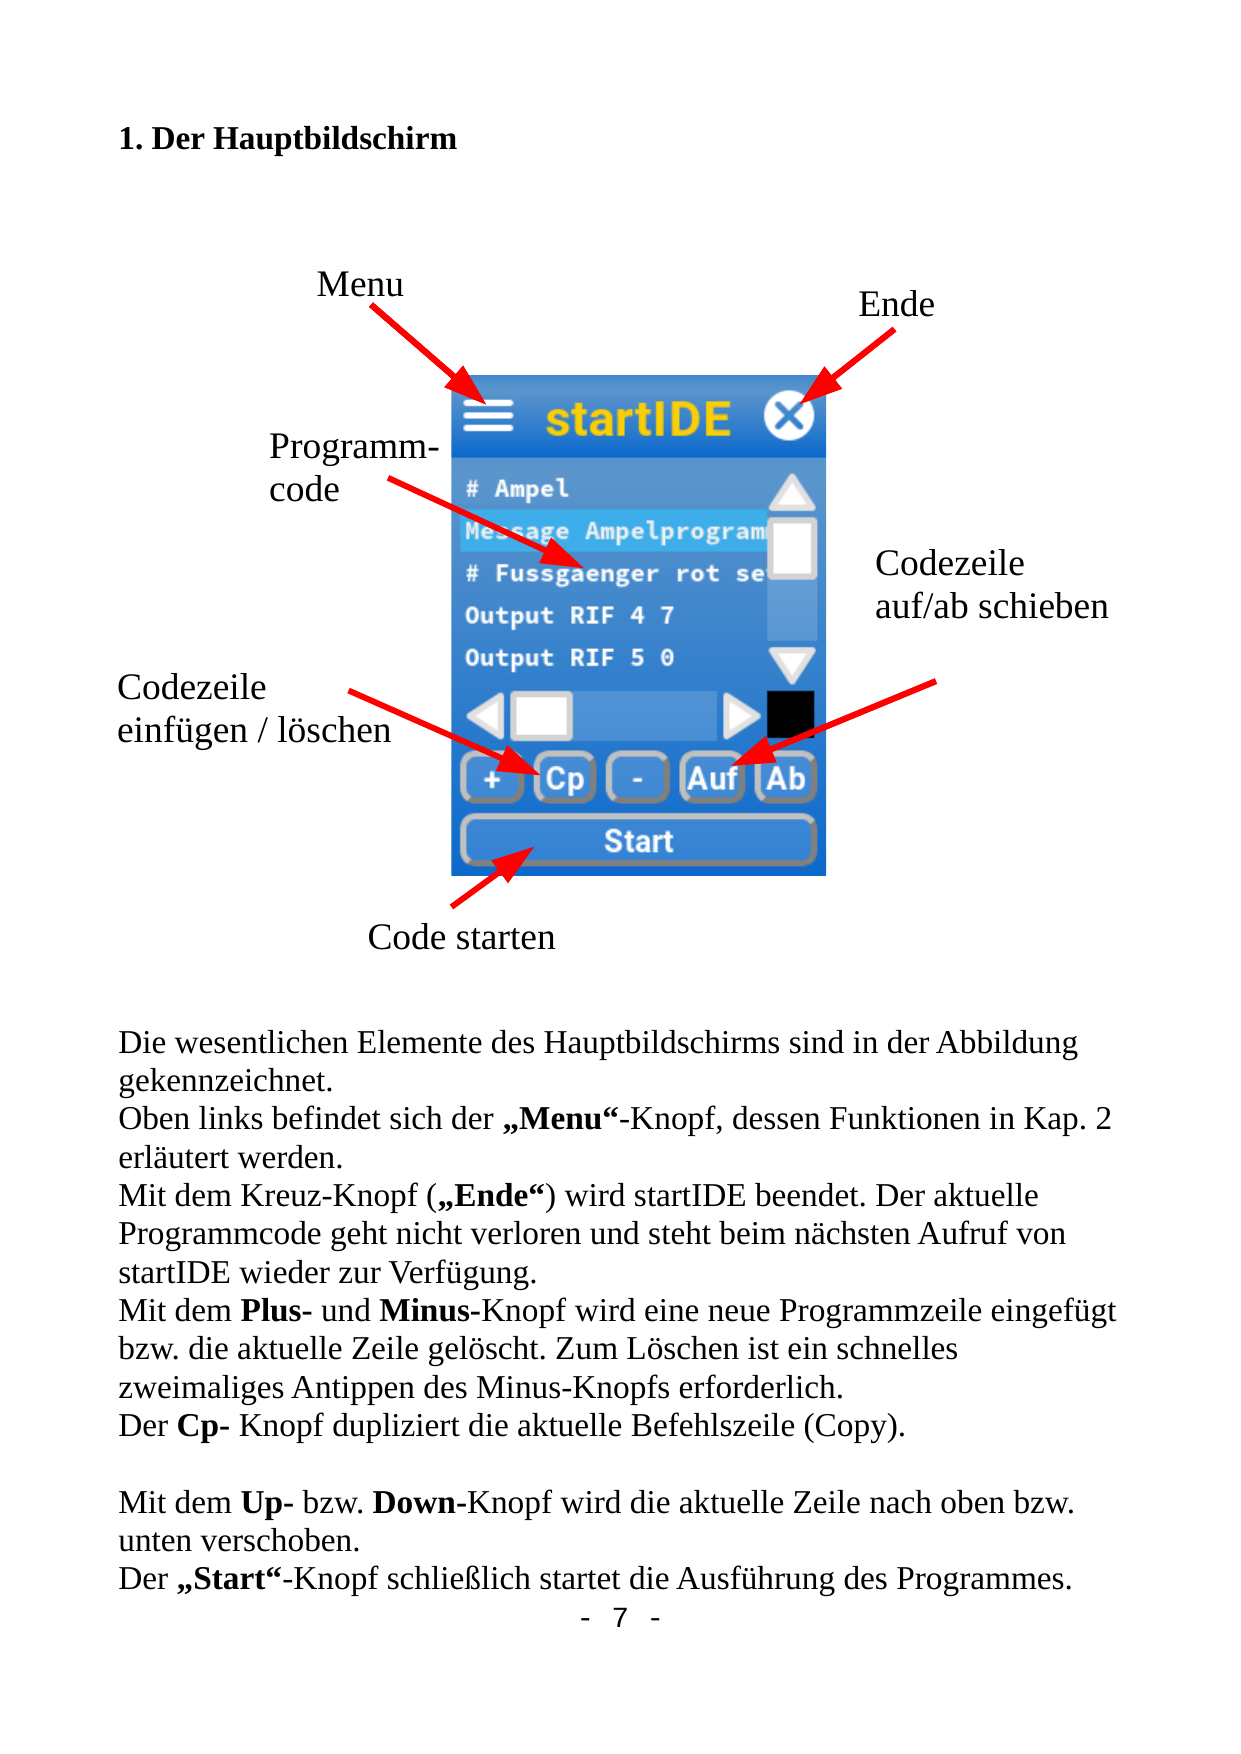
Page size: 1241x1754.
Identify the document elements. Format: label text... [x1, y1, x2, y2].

text Der Cp- Knopf dupliziert die aktuelle Befehlszeile (Copy). [118, 1405, 1122, 1444]
text Mit dem Kreuz-Knopf („Ende“) wird startIDE beendet. Der aktuelle Programmcode geht nicht verloren und steht beim nächsten Aufruf von startIDE wieder zur Verfügung. [118, 1175, 1122, 1290]
picture [451, 375, 827, 876]
text 1. Der Hauptbildschirm [118, 118, 1122, 156]
text Oben links befindet sich der „Menu“-Knopf, dessen Funktionen in Kap. 2 erläutert werden. [118, 1099, 1122, 1175]
text Der „Start“-Knopf schließlich startet die Ausführung des Programmes. [118, 1559, 1122, 1597]
text Mit dem Plus- und Minus-Knopf wird eine neue Programmzeile eingefügt bzw. die aktuelle Zeile gelöscht. Zum Löschen ist ein schnelles zweimaliges Antippen des Minus-Knopfs erforderlich. [118, 1290, 1122, 1405]
text Die wesentlichen Elemente des Hauptbildschirms sind in der Abbildung gekennzeichnet. [118, 1022, 1122, 1099]
text Mit dem Up- bzw. Down-Knopf wird die aktuelle Zeile nach oben bzw. unten verschoben. [118, 1482, 1122, 1559]
